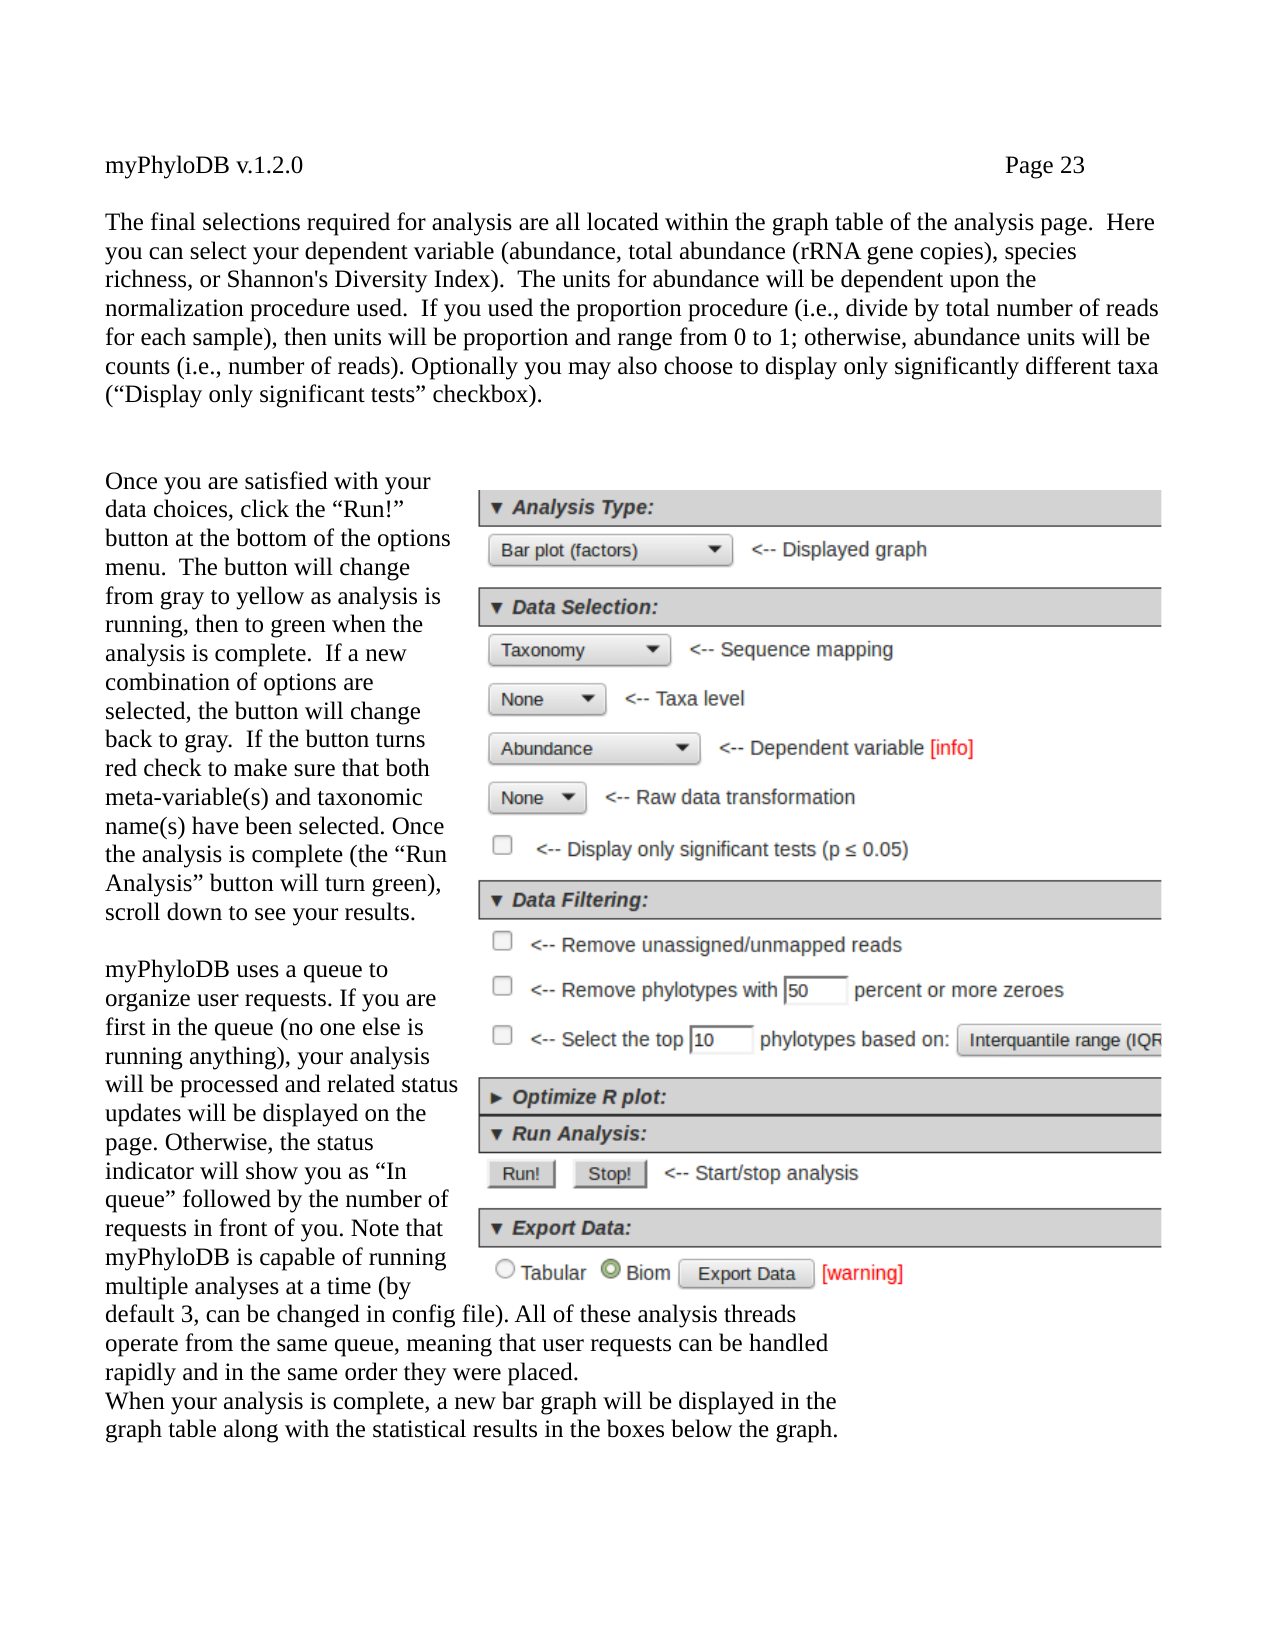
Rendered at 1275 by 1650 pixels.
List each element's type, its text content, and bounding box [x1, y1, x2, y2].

text myPhyloDB uses a queue to organize user requests. If you are first in the queue (no one else is running anything), your analysis will be processed and related status updates will be displayed on the page. Otherwise, the status indicator will show you as “In queue” followed by the number of requests in front of you. Note that myPhyloDB is capable of running multiple analyses at a time (by default 3, can be changed in config file). All of these analysis threads operate from the same queue, meaning that user requests can be handled rapidly and in the same order they were placed. [105, 954, 845, 1386]
text When your analysis is complete, a new bar graph will be displayed in the graph table along with the statistical results in the boxes below the graph. [105, 1386, 886, 1443]
picture [459, 490, 1162, 1297]
text The final selections required for analysis are all located within the graph table of the analysis page. Here you can select your dependent variable (abundance, total abundance (rRNA gene copies), species richness, or Shannon's Diversity Index). The units for abundance will be dependent upon the normalization procedure used. If you used the proportion procedure (i.e., divide by total number of reads for each sample), then units will be proportion and range from 0 to 1; otherwise, abundance units will be counts (i.e., number of reads). Optionally you may also choose to display only significantly different taxa (“Display only significant tests” checkbox). [105, 207, 1170, 408]
text Once you are satisfied with your data choices, click the “Run!” button at the bottom of the options menu. The button will change from gray to yellow as analysis is running, then to green when the analysis is complete. If a new combination of options are selected, the button will change back to gray. If the button turns red check to make sure that both meta-variable(s) and taxonomic name(s) have been selected. Once the analysis is complete (the “Run Analysis” button will turn green), scroll down to see your results. [105, 466, 886, 926]
